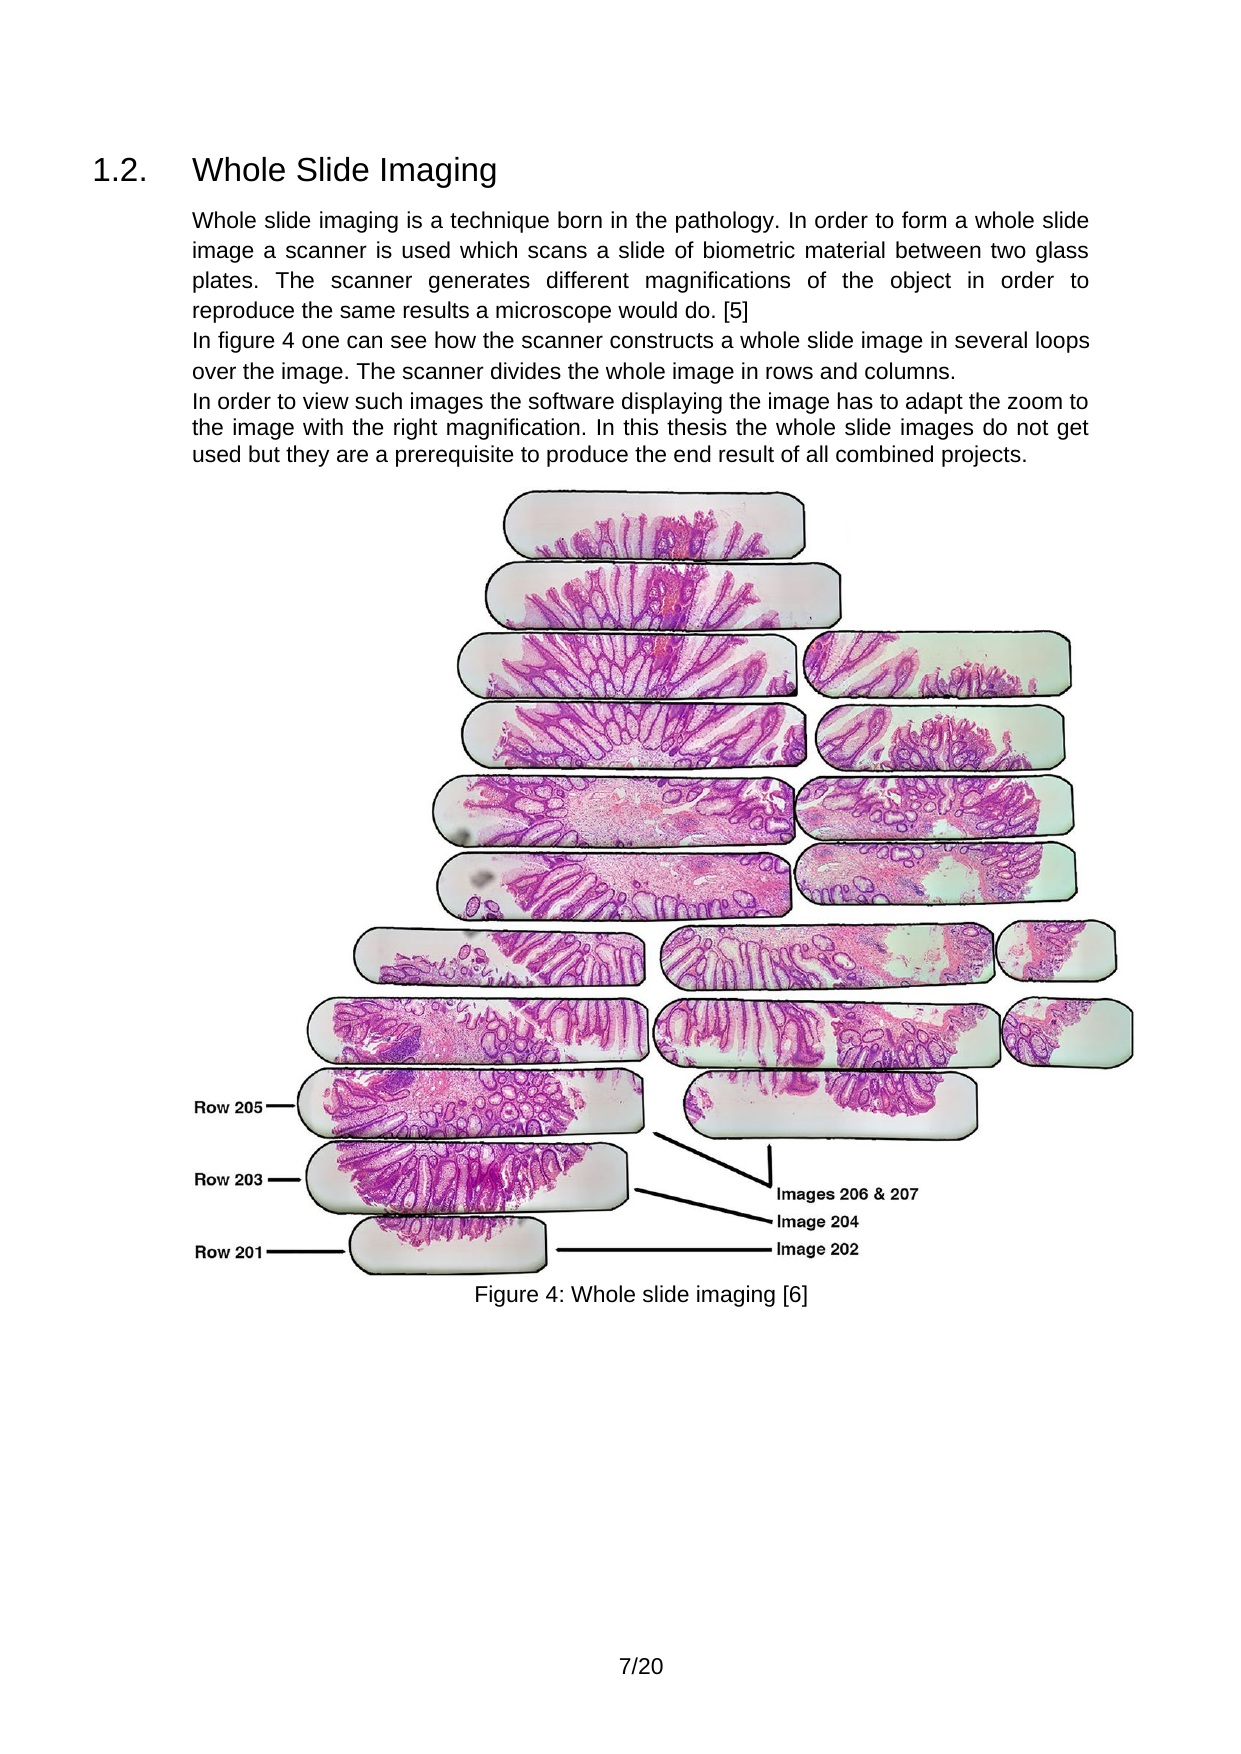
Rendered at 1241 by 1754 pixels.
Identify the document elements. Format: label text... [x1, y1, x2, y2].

subtitle Whole Slide Imaging [148, 150, 1090, 188]
text In order to view such images the software displaying the image has to adapt the zoom to the image with the right magnification. In this thesis the whole slide images do not get used but they are a prerequisite to produce the end result of all combined projects. [192, 388, 1090, 467]
text In figure 4 one can see how the scanner constructs a whole slide image in several loops over the image. The scanner divides the whole image in rows and columns. [192, 327, 1090, 384]
text Whole slide imaging is a technique born in the pathology. In order to form a whole slide image a scanner is used which scans a slide of biometric material between two glass plates. The scanner generates different magnifications of the object in order to reproduce the same results a microscope would do. [5] [192, 207, 1090, 324]
picture [191, 487, 1135, 1278]
text Figure 4: Whole slide imaging [6] [192, 1281, 1090, 1308]
